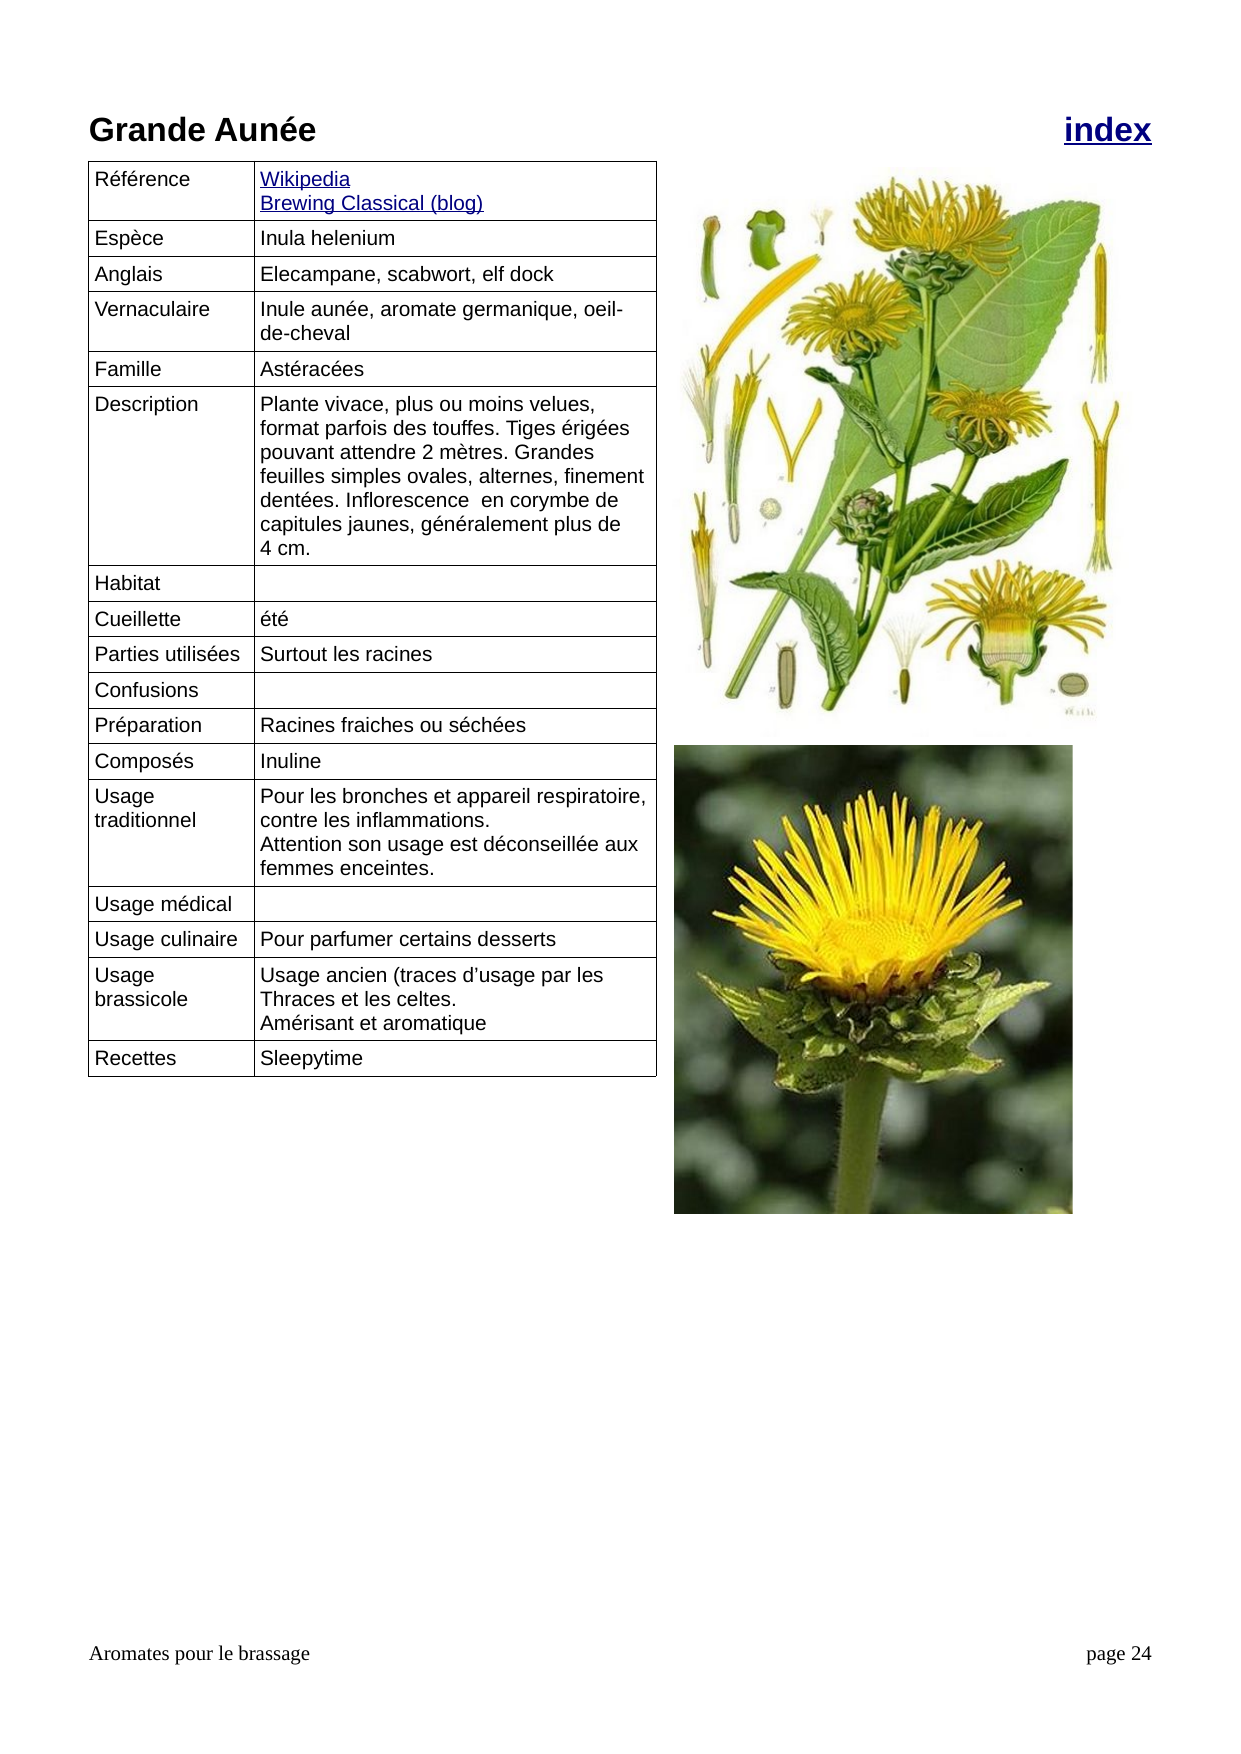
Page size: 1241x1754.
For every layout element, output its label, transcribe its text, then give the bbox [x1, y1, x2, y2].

table_cell Inula helenium [255, 221, 656, 256]
table_cell Préparation [89, 709, 254, 743]
table_cell Surtout les racines [255, 637, 656, 672]
table_cell Cueillette [89, 602, 254, 636]
table_cell Astéracées [255, 352, 656, 386]
table_header Wikipedia Brewing Classical (blog) [255, 162, 656, 220]
table_header Référence [89, 162, 254, 220]
table_cell Racines fraiches ou séchées [255, 709, 656, 743]
subtitle Grande Aunée index [88, 109, 1152, 148]
table_cell [255, 673, 656, 707]
table_cell Parties utilisées [89, 637, 254, 672]
table_cell été [255, 602, 656, 636]
table_cell Sleepytime [255, 1041, 656, 1076]
table_cell Confusions [89, 673, 254, 707]
table_cell Vernaculaire [89, 292, 254, 351]
table_cell Inuline [255, 744, 656, 778]
table_cell Anglais [89, 257, 254, 291]
table_cell Usage traditionnel [89, 780, 254, 886]
table_cell Pour les bronches et appareil respiratoire, contre les inflammations. Attention son usage est déconseillée aux femmes enceintes. [255, 780, 656, 886]
table_cell Habitat [89, 566, 254, 601]
table_cell Usage médical [89, 887, 254, 921]
table_cell Elecampane, scabwort, elf dock [255, 257, 656, 291]
table_cell Composés [89, 744, 254, 778]
table_cell [255, 566, 656, 601]
table_cell Espèce [89, 221, 254, 256]
table_cell Plante vivace, plus ou moins velues, format parfois des touffes. Tiges érigées pouvant attendre 2 mètres. Grandes feuilles simples ovales, alternes, finement dentées. Inflorescence en corymbe de capitules jaunes, généralement plus de 4 cm. [255, 387, 656, 565]
table_cell Description [89, 387, 254, 565]
table_cell Inule aunée, aromate germanique, oeil-de-cheval [255, 292, 656, 351]
picture [664, 167, 1134, 737]
table_cell Usage brassicole [89, 958, 254, 1040]
table_cell Pour parfumer certains desserts [255, 922, 656, 957]
table_cell Recettes [89, 1041, 254, 1076]
picture [674, 745, 1073, 1214]
table_cell [255, 887, 656, 921]
table_cell Usage ancien (traces d’usage par les Thraces et les celtes. Amérisant et aromatique [255, 958, 656, 1040]
table_cell Famille [89, 352, 254, 386]
table_cell Usage culinaire [89, 922, 254, 957]
